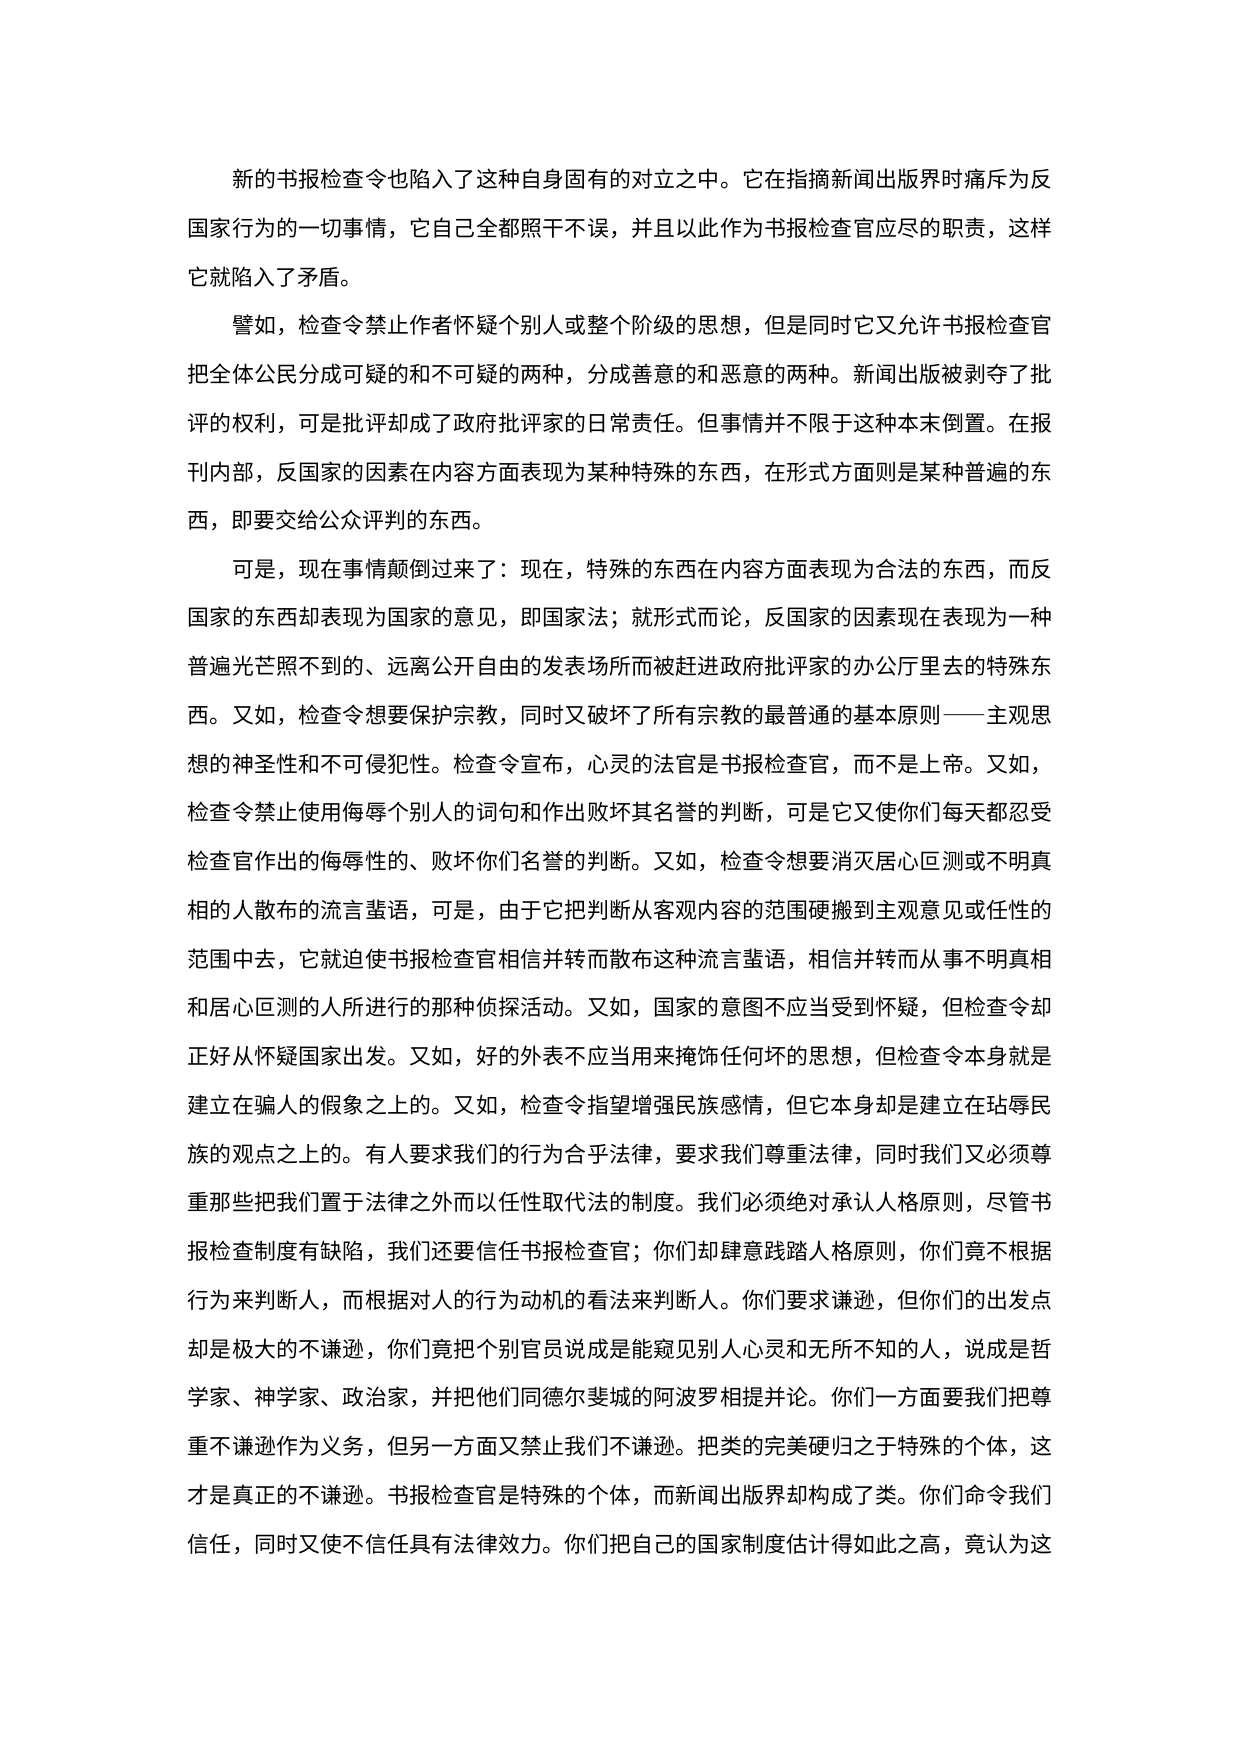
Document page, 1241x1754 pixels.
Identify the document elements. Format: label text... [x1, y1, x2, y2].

text 可是，现在事情颠倒过来了：现在，特殊的东西在内容方面表现为合法的东西，而反国家的东西却表现为国家的意见，即国家法；就形式而论，反国家的因素现在表现为一种普遍光芒照不到的、远离公开自由的发表场所而被赶进政府批评家的办公厅里去的特殊东西。又如，检查令想要保护宗教，同时又破坏了所有宗教的最普通的基本原则——主观思想的神圣性和不可侵犯性。检查令宣布，心灵的法官是书报检查官，而不是上帝。又如，检查令禁止使用侮辱个别人的词句和作出败坏其名誉的判断，可是它又使你们每天都忍受检查官作出的侮辱性的、败坏你们名誉的判断。又如，检查令想要消灭居心叵测或不明真相的人散布的流言蜚语，可是，由于它把判断从客观内容的范围硬搬到主观意见或任性的范围中去，它就迫使书报检查官相信并转而散布这种流言蜚语，相信并转而从事不明真相和居心叵测的人所进行的那种侦探活动。又如，国家的意图不应当受到怀疑，但检查令却正好从怀疑国家出发。又如，好的外表不应当用来掩饰任何坏的思想，但检查令本身就是建立在骗人的假象之上的。又如，检查令指望增强民族感情，但它本身却是建立在玷辱民族的观点之上的。有人要求我们的行为合乎法律，要求我们尊重法律，同时我们又必须尊重那些把我们置于法律之外而以任性取代法的制度。我们必须绝对承认人格原则，尽管书报检查制度有缺陷，我们还要信任书报检查官；你们却肆意践踏人格原则，你们竟不根据行为来判断人，而根据对人的行为动机的看法来判断人。你们要求谦逊，但你们的出发点却是极大的不谦逊，你们竟把个别官员说成是能窥见别人心灵和无所不知的人，说成是哲学家、神学家、政治家，并把他们同德尔斐城的阿波罗相提并论。你们一方面要我们把尊重不谦逊作为义务，但另一方面又禁止我们不谦逊。把类的完美硬归之于特殊的个体，这才是真正的不谦逊。书报检查官是特殊的个体，而新闻出版界却构成了类。你们命令我们信任，同时又使不信任具有法律效力。你们把自己的国家制度估计得如此之高，竟认为这些制度能使软弱无能的、平凡的人——官员成为神圣的人，能替他们把不可能的事情变为可能。可是，你们又非常不信任自己的国家机构，竟害怕私人的孤立的意见，因为你们把新闻出版界看成是私人。在你们看来，官员们在处理问题时完全没有个人纠葛，没有怨恨，不会感情用事，不会心胸狭隘，也没有人类的弱点。而没有个人纠葛的东西，思想，你们却加以怀疑，认为其中充满了个人的阴谋和主观的卑鄙意图。检查令要求对官员阶层无限信任，而它的出发点却是对非官员阶层的无限不信任。可是，为什么我们就不应当以德报德、以怨报怨呢？为什么我们就不应当认为这一官员阶层才是值得怀疑的呢？品格也是一样。同秘密行事的批评家的品格相比，公开说话的批评家的品格从一开始就应该受到不抱偏见的人们的更大尊敬。 [187, 551, 1053, 1559]
text 新的书报检查令也陷入了这种自身固有的对立之中。它在指摘新闻出版界时痛斥为反国家行为的一切事情，它自己全都照干不误，并且以此作为书报检查官应尽的职责，这样，它就陷入了矛盾。 [187, 162, 1053, 292]
text 譬如，检查令禁止作者怀疑个别人或整个阶级的思想，但是同时它又允许书报检查官把全体公民分成可疑的和不可疑的两种，分成善意的和恶意的两种。新闻出版被剥夺了批评的权利，可是批评却成了政府批评家的日常责任。但事情并不限于这种本末倒置。在报刊内部，反国家的因素在内容方面表现为某种特殊的东西，在形式方面则是某种普遍的东西，即要交给公众评判的东西。 [187, 308, 1053, 535]
